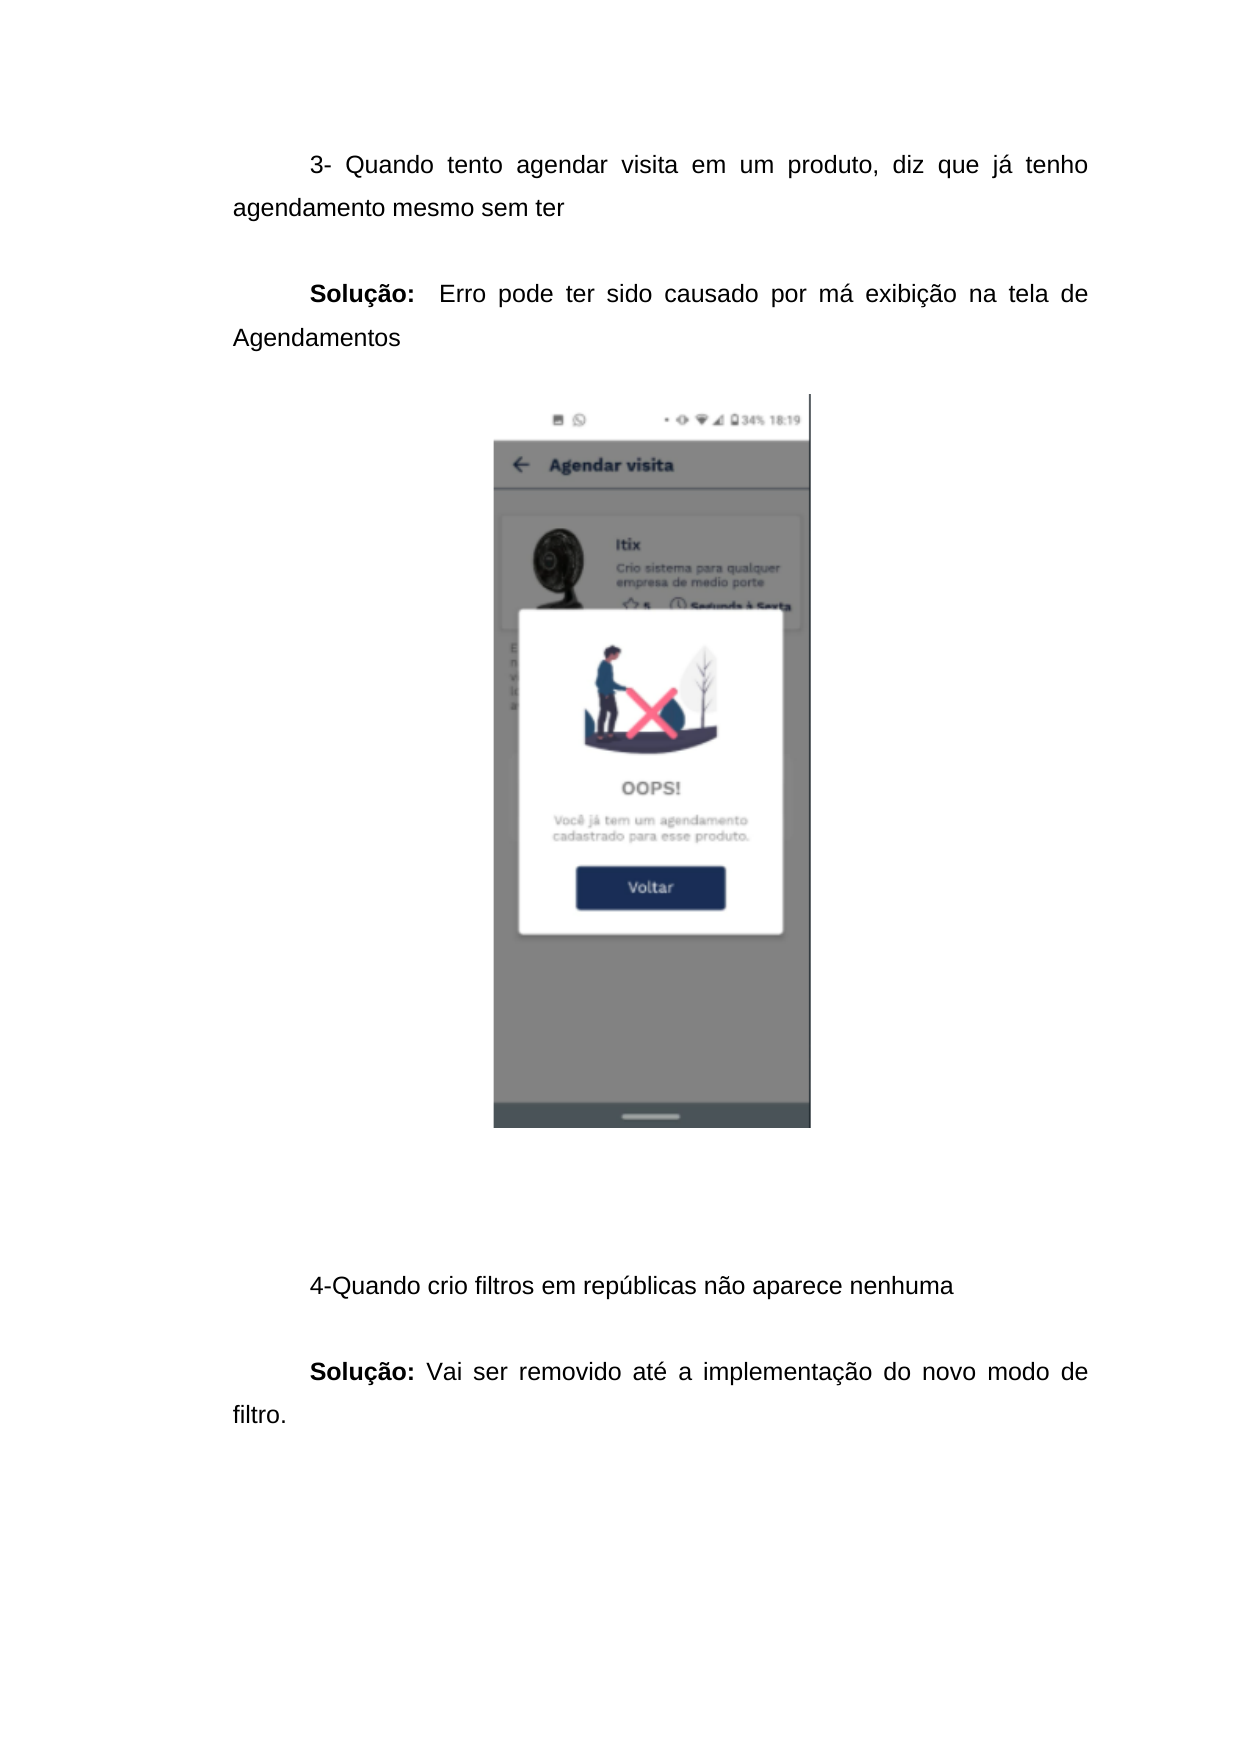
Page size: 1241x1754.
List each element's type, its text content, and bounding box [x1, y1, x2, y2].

text 4-Quando crio filtros em repúblicas não aparece nenhuma [233, 1271, 1090, 1300]
picture [493, 394, 811, 1128]
text Solução: Erro pode ter sido causado por má exibição na tela de Agendamentos [233, 279, 1090, 351]
text 3- Quando tento agendar visita em um produto, diz que já tenho agendamento mesmo sem ter [233, 150, 1090, 222]
text Solução: Vai ser removido até a implementação do novo modo de filtro. [233, 1357, 1090, 1429]
